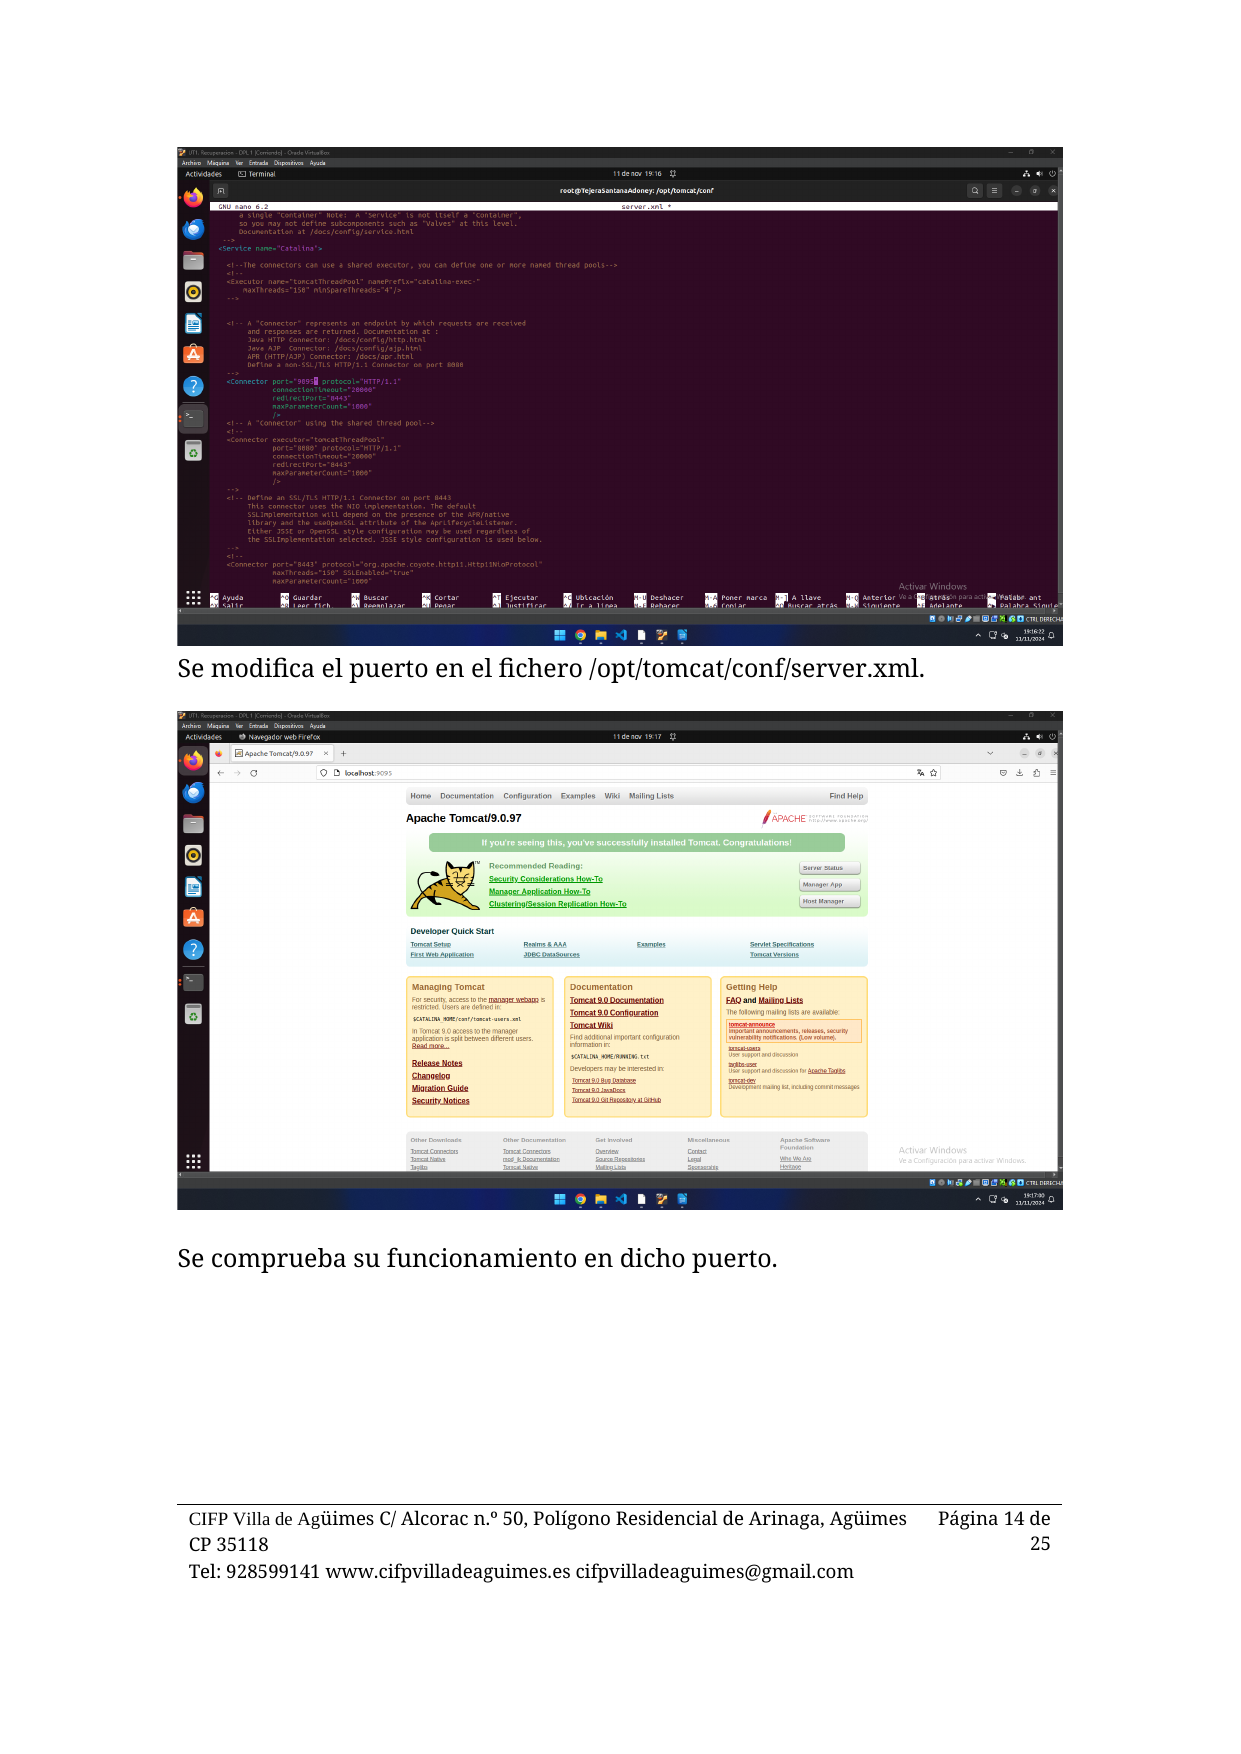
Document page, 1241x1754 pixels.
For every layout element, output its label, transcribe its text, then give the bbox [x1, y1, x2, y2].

picture [177, 711, 1063, 1210]
text Se modifica el puerto en el fichero /opt/tomcat/conf/server.xml. [177, 646, 1063, 685]
text Se comprueba su funcionamiento en dicho puerto. [177, 1210, 1063, 1274]
picture [177, 147, 1063, 646]
